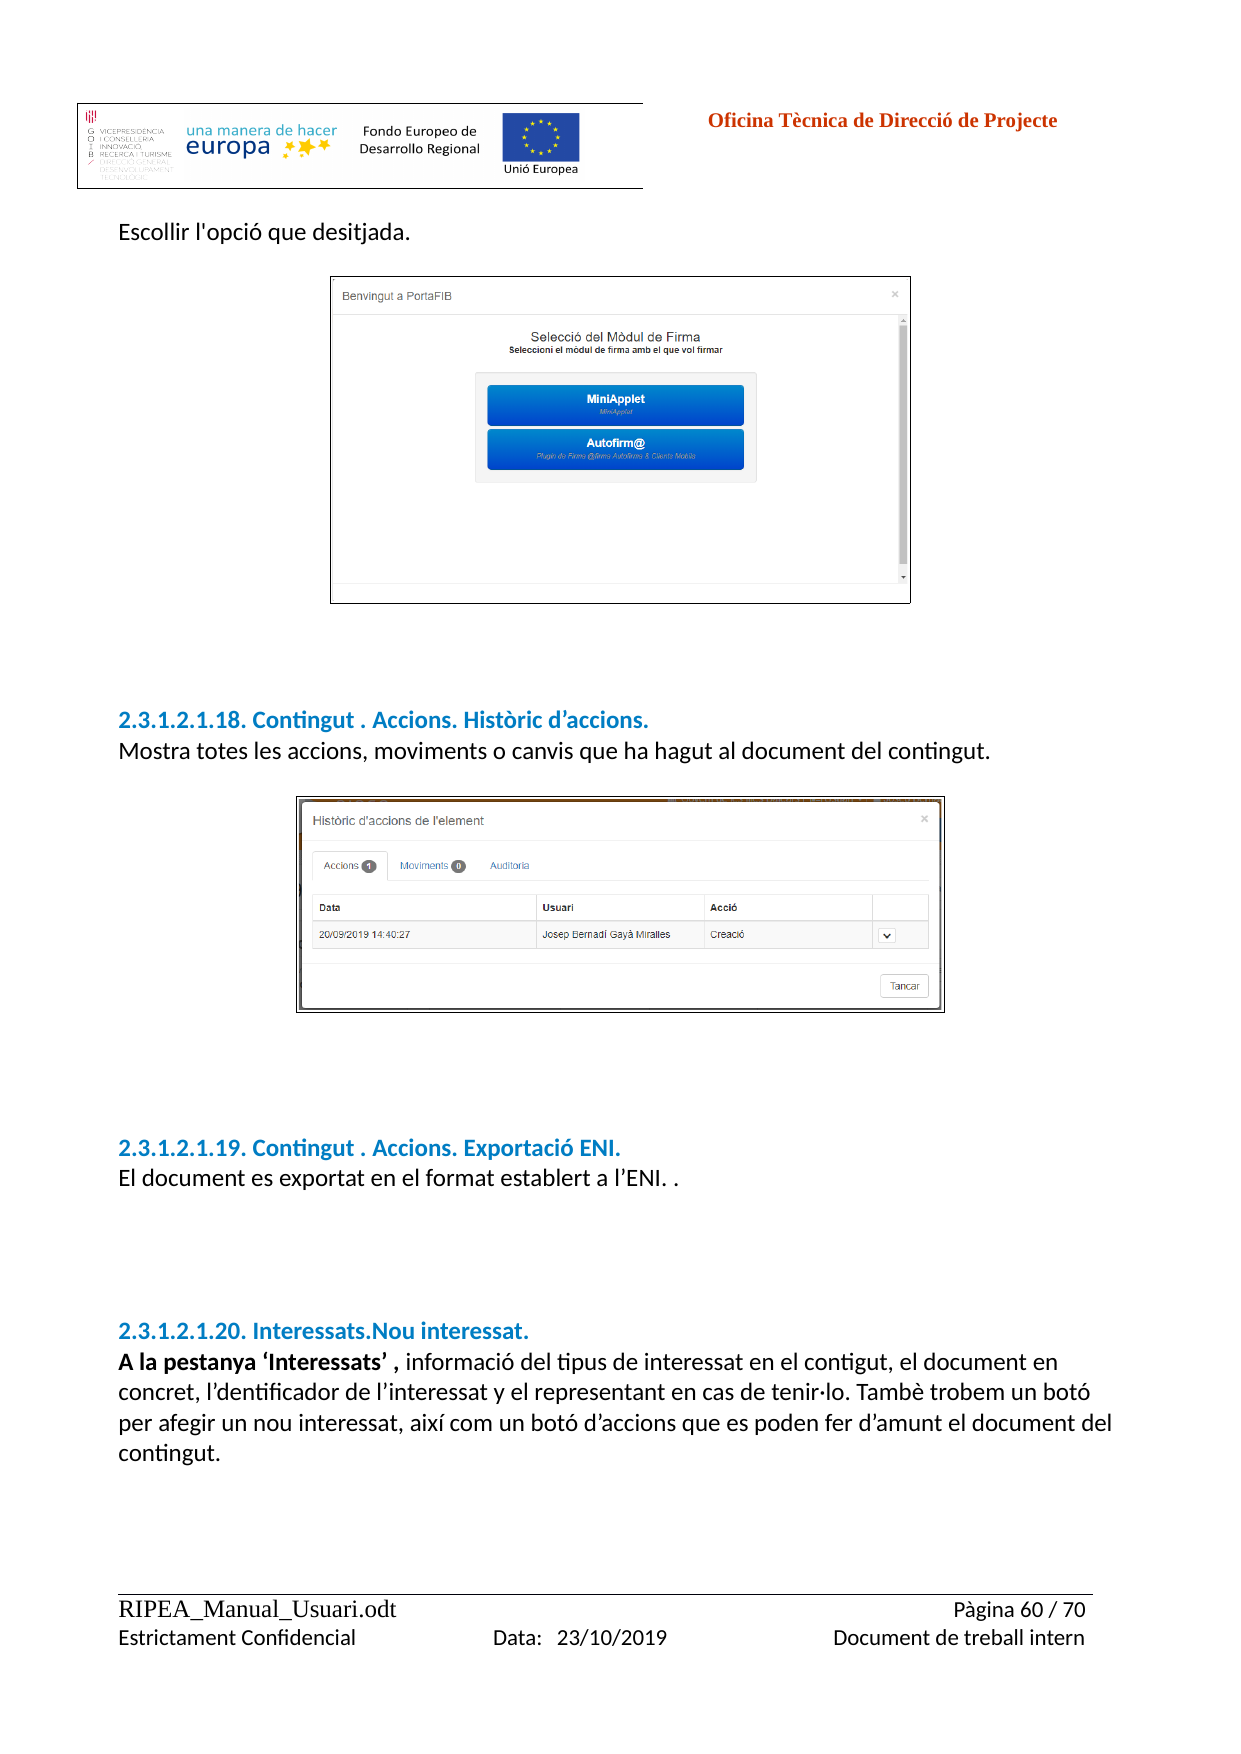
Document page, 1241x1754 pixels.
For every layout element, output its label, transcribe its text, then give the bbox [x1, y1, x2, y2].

subtitle 2.3.1.2.1.20. Interessats.Nou interessat. [118, 1315, 1122, 1346]
subtitle 2.3.1.2.1.18. Contingut . Accions. Històric d’accions. [118, 705, 1122, 735]
picture [332, 279, 908, 601]
text Mostra totes les accions, moviments o canvis que ha hagut al document del contingut. [118, 735, 1122, 766]
subtitle 2.3.1.2.1.19. Contingut . Accions. Exportació ENI. [118, 1132, 1122, 1162]
picture [298, 799, 942, 1010]
text Escollir l'opció que desitjada. [118, 216, 1122, 247]
text El document es exportat en el format establert a l’ENI. . [118, 1162, 1122, 1193]
text A la pestanya ‘Interessats’ , informació del tipus de interessat en el contigut, el document en concret, l’dentificador de l’interessat y el representant en cas de tenir·lo. Tambè trobem un botó per afegir un nou interessat, així com un botó d’accions que es poden fer d’amunt el document del contingut. [118, 1346, 1122, 1468]
picture [82, 108, 178, 182]
picture [184, 108, 585, 182]
